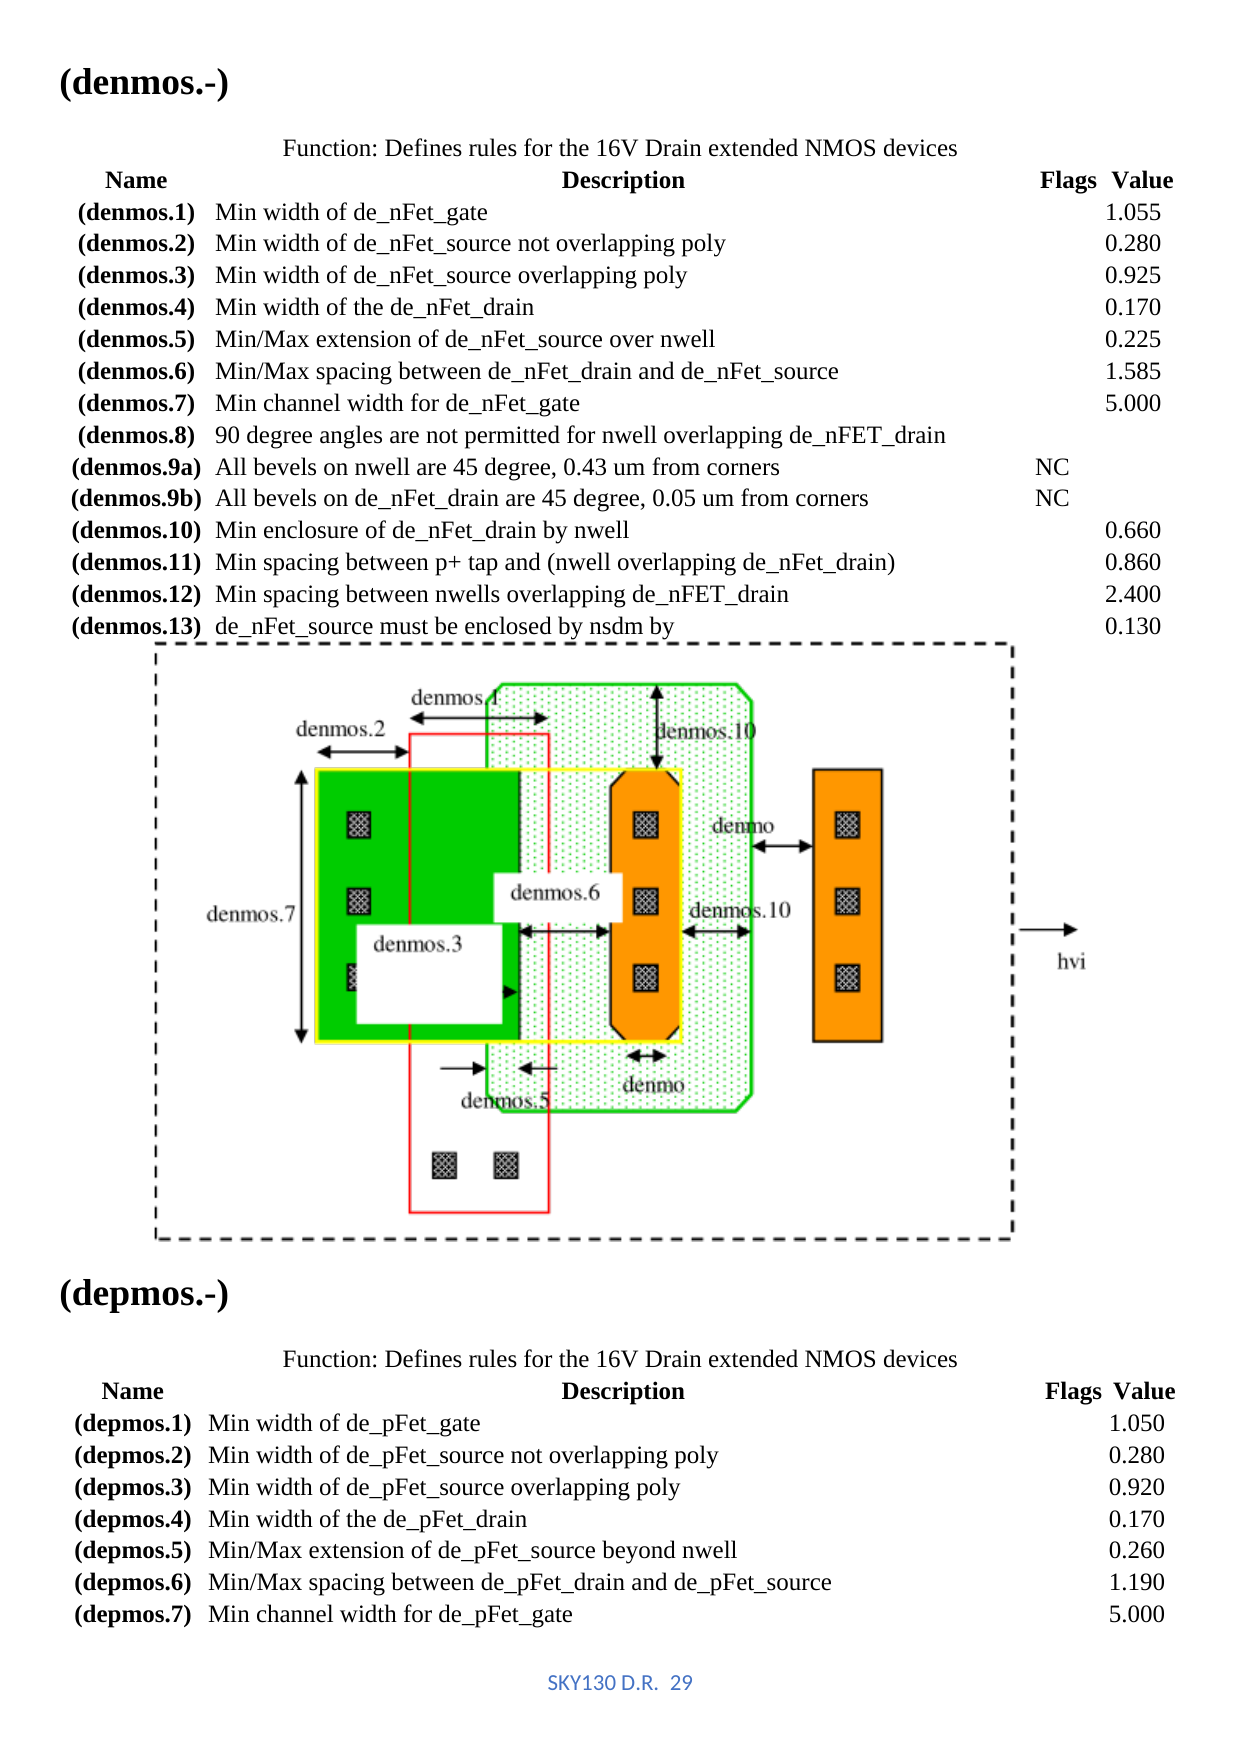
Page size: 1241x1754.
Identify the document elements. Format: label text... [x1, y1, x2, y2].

table_cell (denmos.8) [59, 418, 213, 450]
table_cell Min/Max spacing between de_pFet_drain and de_pFet_source [206, 1566, 1040, 1598]
table_cell Value [1104, 163, 1181, 195]
table_cell 0.170 [1104, 291, 1181, 323]
table_cell [1040, 1470, 1107, 1502]
table_cell (denmos.9a) [59, 450, 213, 482]
table_cell Min width of de_pFet_source not overlapping poly [206, 1439, 1040, 1470]
table_cell (depmos.6) [59, 1566, 206, 1598]
table_cell Min width of de_nFet_gate [214, 195, 1033, 227]
table_cell [1034, 386, 1103, 418]
table_cell (denmos.1) [59, 195, 213, 227]
table_cell [1104, 418, 1181, 450]
table_cell Min width of de_nFet_source not overlapping poly [214, 227, 1033, 259]
table_cell [1040, 1566, 1107, 1598]
table_cell (depmos.1) [59, 1407, 206, 1438]
table_cell (denmos.5) [59, 323, 213, 354]
table_cell [1104, 450, 1181, 482]
table_cell Min spacing between p+ tap and (nwell overlapping de_nFet_drain) [214, 546, 1033, 578]
table_cell 1.585 [1104, 355, 1181, 386]
table_cell Min enclosure of de_nFet_drain by nwell [214, 514, 1033, 546]
table_cell (denmos.11) [59, 546, 213, 578]
table_cell (denmos.6) [59, 355, 213, 386]
table_cell 0.280 [1104, 227, 1181, 259]
table_cell de_nFet_source must be enclosed by nsdm by [214, 610, 1033, 641]
table_cell [1034, 195, 1103, 227]
table_cell (denmos.4) [59, 291, 213, 323]
table_cell 0.280 [1107, 1439, 1181, 1470]
table_cell 1.050 [1107, 1407, 1181, 1438]
table_cell 1.055 [1104, 195, 1181, 227]
table_cell [1034, 355, 1103, 386]
table_cell (depmos.7) [59, 1598, 206, 1630]
table_cell Min channel width for de_nFet_gate [214, 386, 1033, 418]
table_cell [1034, 323, 1103, 354]
table_cell Description [206, 1375, 1040, 1407]
table_cell Name [59, 163, 213, 195]
table_cell [1040, 1439, 1107, 1470]
table_cell (depmos.5) [59, 1534, 206, 1566]
table_cell (denmos.13) [59, 610, 213, 641]
table_cell [1034, 578, 1103, 609]
table_cell Value [1107, 1375, 1181, 1407]
table_cell Min/Max spacing between de_nFet_drain and de_nFet_source [214, 355, 1033, 386]
table_cell 2.400 [1104, 578, 1181, 609]
table_cell Min width of the de_pFet_drain [206, 1502, 1040, 1534]
table_cell [1034, 227, 1103, 259]
table_cell 5.000 [1107, 1598, 1181, 1630]
table_cell Min channel width for de_pFet_gate [206, 1598, 1040, 1630]
table_cell Flags [1034, 163, 1103, 195]
picture [154, 641, 1086, 1242]
table_cell [1034, 546, 1103, 578]
table_cell NC [1034, 450, 1103, 482]
table_cell Min width of de_pFet_source overlapping poly [206, 1470, 1040, 1502]
table_cell (denmos.7) [59, 386, 213, 418]
subtitle (depmos.-) [59, 1271, 1181, 1314]
table_cell 0.170 [1107, 1502, 1181, 1534]
table_cell (depmos.3) [59, 1470, 206, 1502]
subtitle (denmos.-) [59, 59, 1181, 102]
table_cell 1.190 [1107, 1566, 1181, 1598]
table_cell 0.660 [1104, 514, 1181, 546]
table_cell 0.225 [1104, 323, 1181, 354]
table_cell Min width of de_pFet_gate [206, 1407, 1040, 1438]
table_cell NC [1034, 482, 1103, 514]
table_cell [1040, 1407, 1107, 1438]
table_cell Description [214, 163, 1033, 195]
table_cell [1034, 259, 1103, 291]
table_cell 0.130 [1104, 610, 1181, 641]
table_cell [1040, 1598, 1107, 1630]
table_cell Flags [1040, 1375, 1107, 1407]
table_cell (denmos.12) [59, 578, 213, 609]
table_cell (denmos.2) [59, 227, 213, 259]
table_cell Min width of de_nFet_source overlapping poly [214, 259, 1033, 291]
table_cell (depmos.4) [59, 1502, 206, 1534]
table_cell 0.860 [1104, 546, 1181, 578]
table_cell Min spacing between nwells overlapping de_nFET_drain [214, 578, 1033, 609]
table_cell Min/Max extension of de_pFet_source beyond nwell [206, 1534, 1040, 1566]
table_cell [1034, 514, 1103, 546]
table_cell Min width of the de_nFet_drain [214, 291, 1033, 323]
table_cell All bevels on de_nFet_drain are 45 degree, 0.05 um from corners [214, 482, 1033, 514]
table_cell 0.925 [1104, 259, 1181, 291]
table_cell (denmos.10) [59, 514, 213, 546]
table_cell [1034, 610, 1103, 641]
table_cell [1040, 1534, 1107, 1566]
table_cell [1034, 418, 1103, 450]
table_cell Min/Max extension of de_nFet_source over nwell [214, 323, 1033, 354]
table_cell Name [59, 1375, 206, 1407]
table_cell [1040, 1502, 1107, 1534]
table_cell (denmos.3) [59, 259, 213, 291]
table_cell (depmos.2) [59, 1439, 206, 1470]
table_cell 90 degree angles are not permitted for nwell overlapping de_nFET_drain [214, 418, 1033, 450]
table_cell [1104, 482, 1181, 514]
table_header Function: Defines rules for the 16V Drain extended NMOS devices [59, 1343, 1181, 1375]
table_header Function: Defines rules for the 16V Drain extended NMOS devices [59, 131, 1181, 163]
table_cell All bevels on nwell are 45 degree, 0.43 um from corners [214, 450, 1033, 482]
table_cell 0.260 [1107, 1534, 1181, 1566]
table_cell (denmos.9b) [59, 482, 213, 514]
table_cell 5.000 [1104, 386, 1181, 418]
table_cell 0.920 [1107, 1470, 1181, 1502]
table_cell [1034, 291, 1103, 323]
